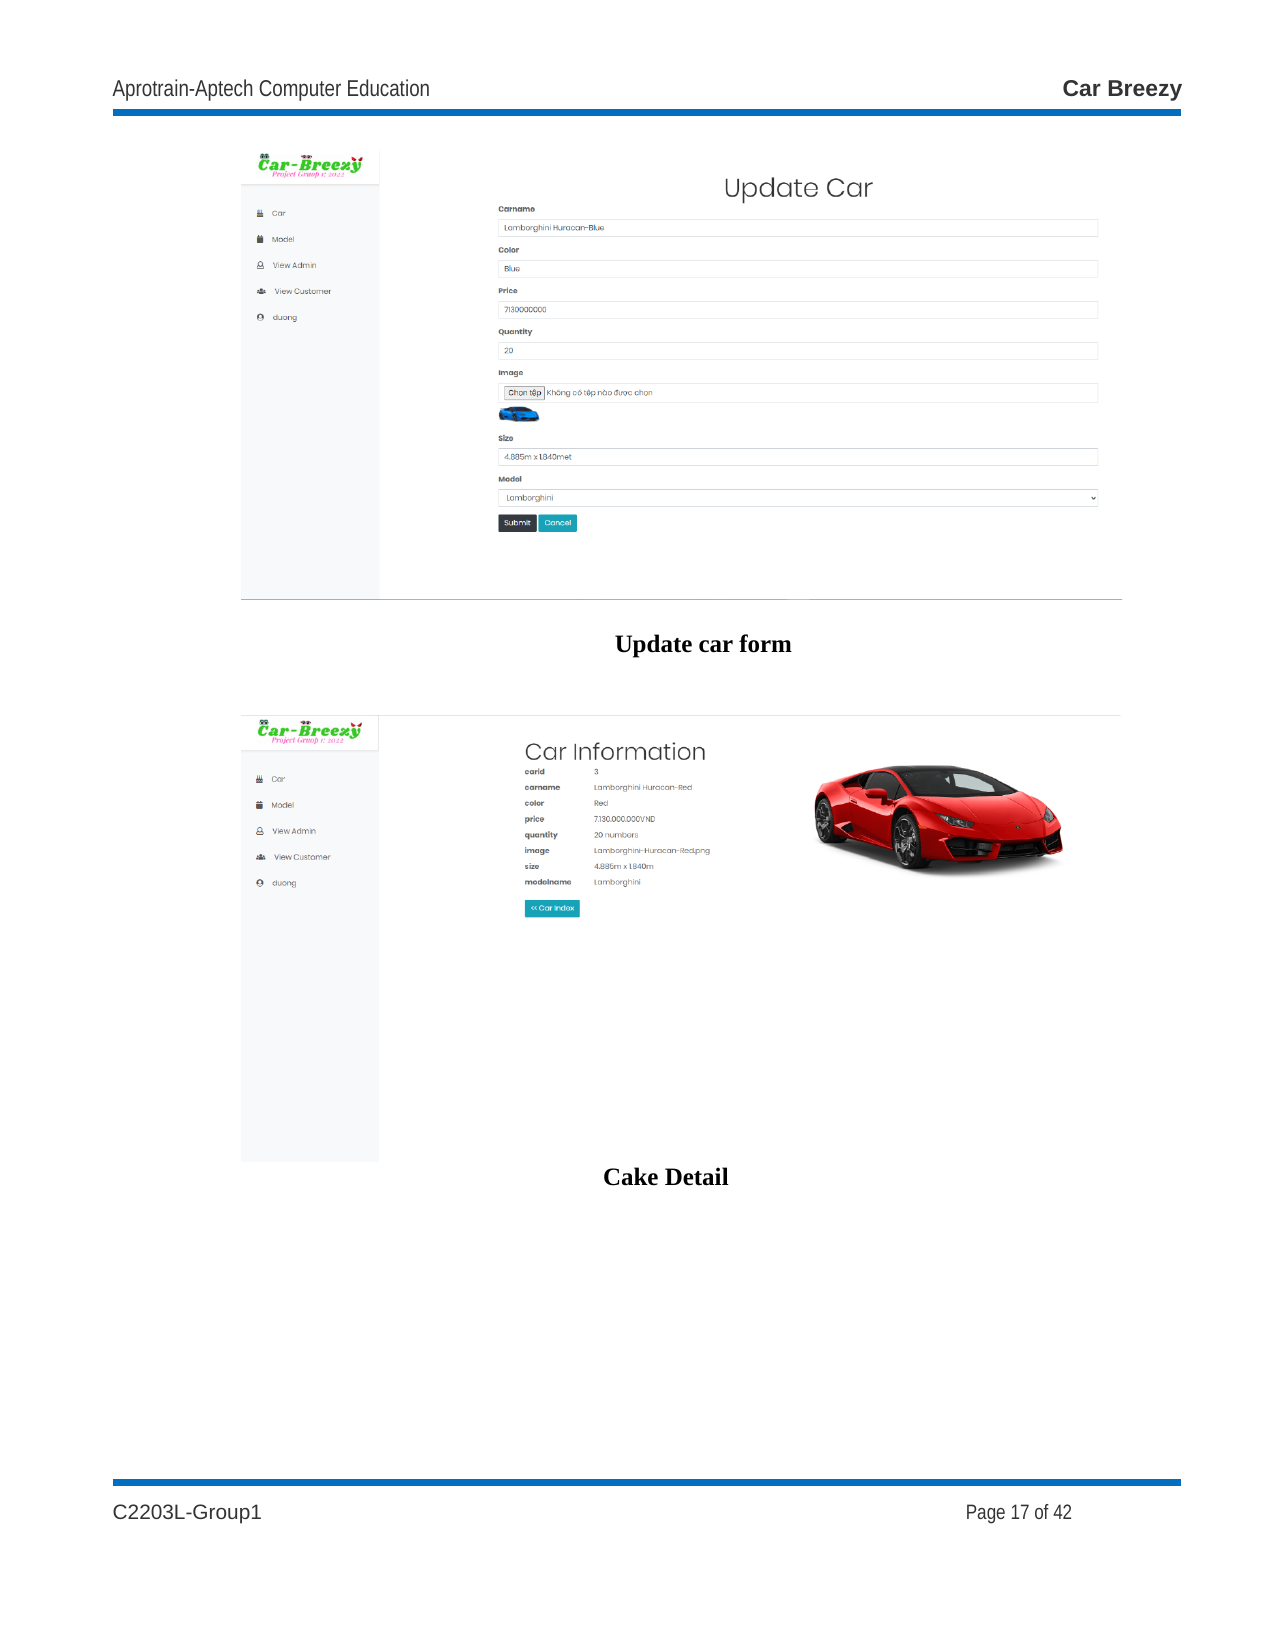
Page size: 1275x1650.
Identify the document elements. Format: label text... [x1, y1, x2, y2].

text Cake Detail [225, 715, 1106, 1191]
text Update car form [284, 629, 1106, 657]
